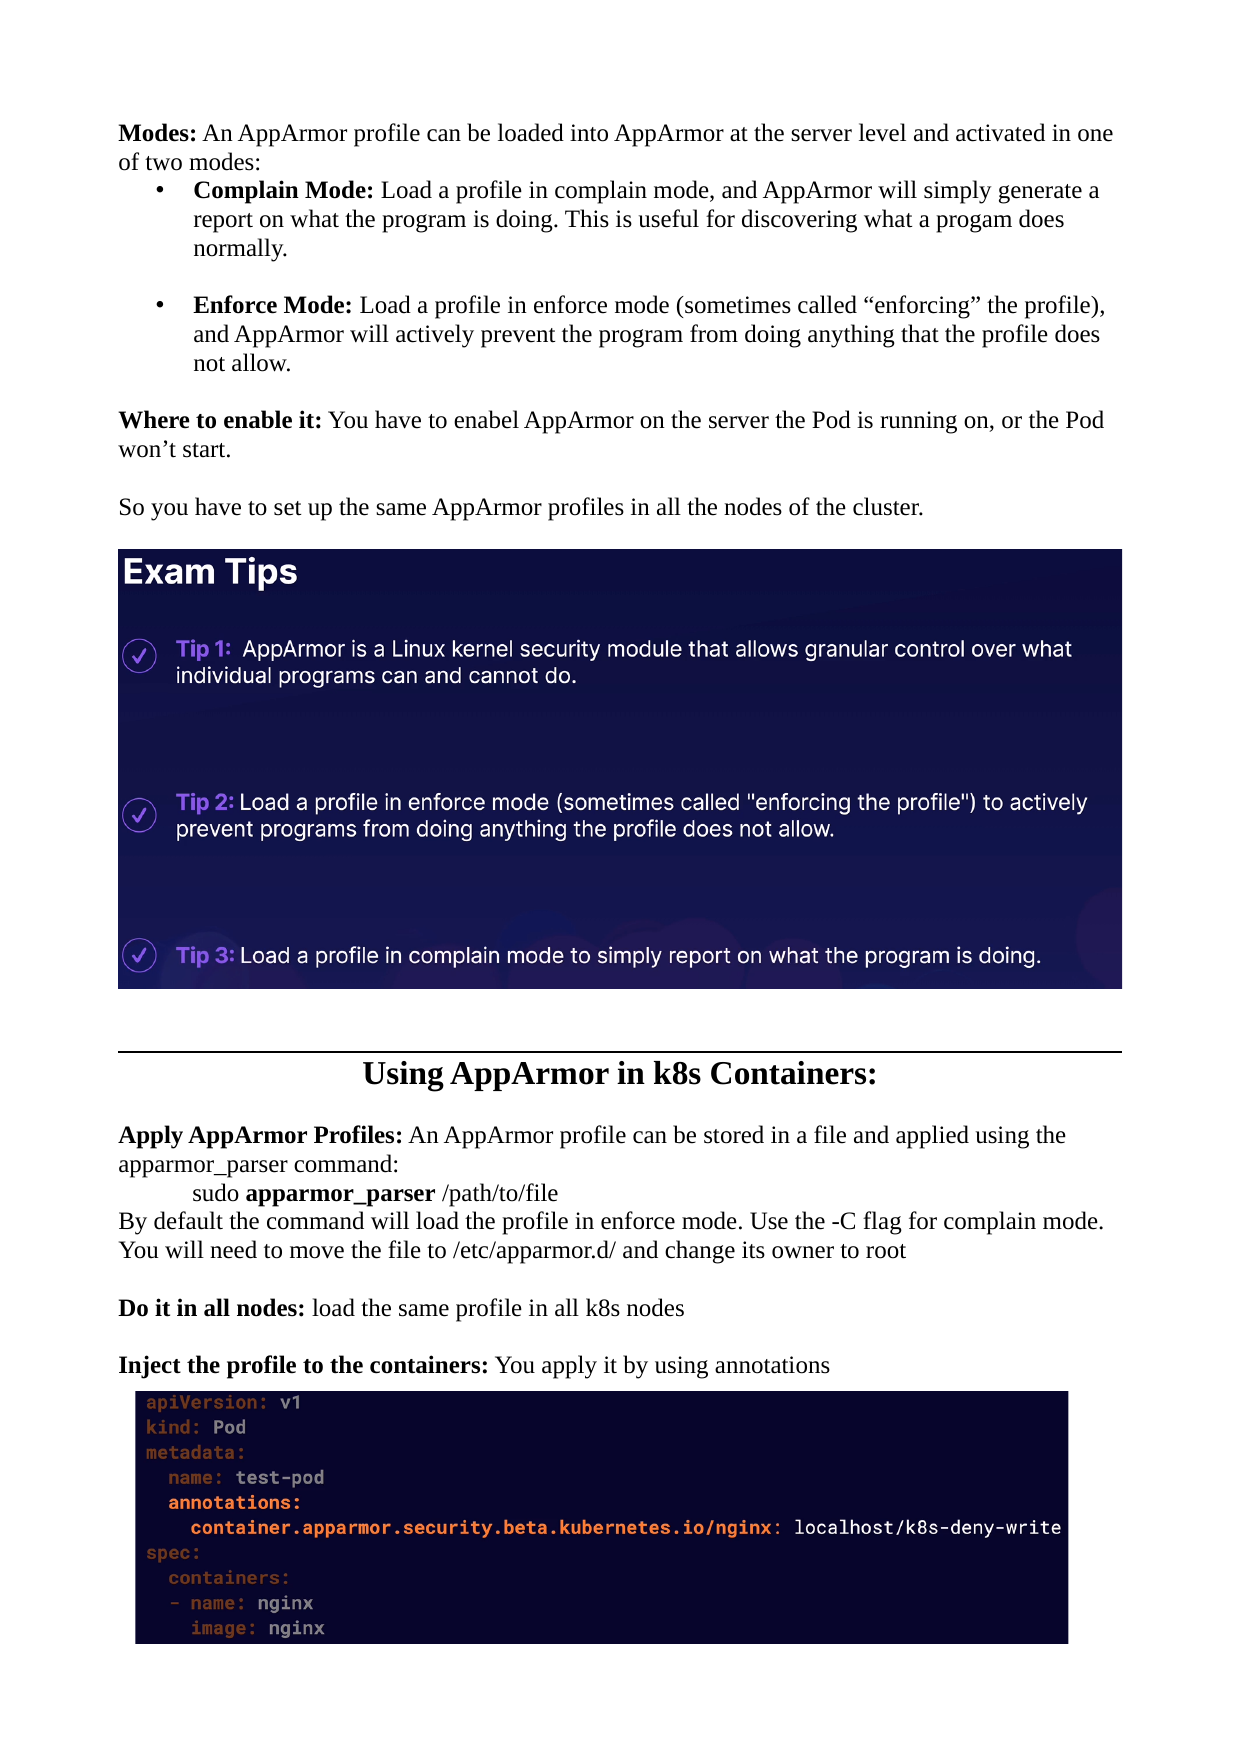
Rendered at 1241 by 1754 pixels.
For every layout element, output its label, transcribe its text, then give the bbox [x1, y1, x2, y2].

text Where to enable it: You have to enabel AppArmor on the server the Pod is running on, or the Pod won’t start. [118, 406, 1122, 463]
picture [118, 549, 1123, 989]
text Modes: An AppArmor profile can be loaded into AppArmor at the server level and activated in one of two modes: [118, 118, 1122, 176]
text Inject the profile to the containers: You apply it by using annotations [118, 1350, 1122, 1379]
text By default the command will load the profile in enforce mode. Use the -C flag for complain mode. [118, 1206, 1122, 1235]
picture [135, 1391, 1069, 1644]
list Complain Mode: Load a profile in complain mode, and AppArmor will simply generate a report on what the program is doing. This is useful for discovering what a progam does normally. [156, 176, 1122, 262]
text Do it in all nodes: load the same profile in all k8s nodes [118, 1293, 1122, 1321]
text So you have to set up the same AppArmor profiles in all the nodes of the cluster. [118, 492, 1122, 521]
list Enforce Mode: Load a profile in enforce mode (sometimes called “enforcing” the profile), and AppArmor will actively prevent the program from doing anything that the profile does not allow. [156, 291, 1122, 377]
text You will need to move the file to /etc/apparmor.d/ and change its owner to root [118, 1235, 1122, 1264]
text sudo apparmor_parser /path/to/file [118, 1178, 1122, 1206]
text Apply AppArmor Profiles: An AppArmor profile can be stored in a file and applied using the apparmor_parser command: [118, 1120, 1122, 1178]
text Using AppArmor in k8s Containers: [118, 1053, 1122, 1091]
